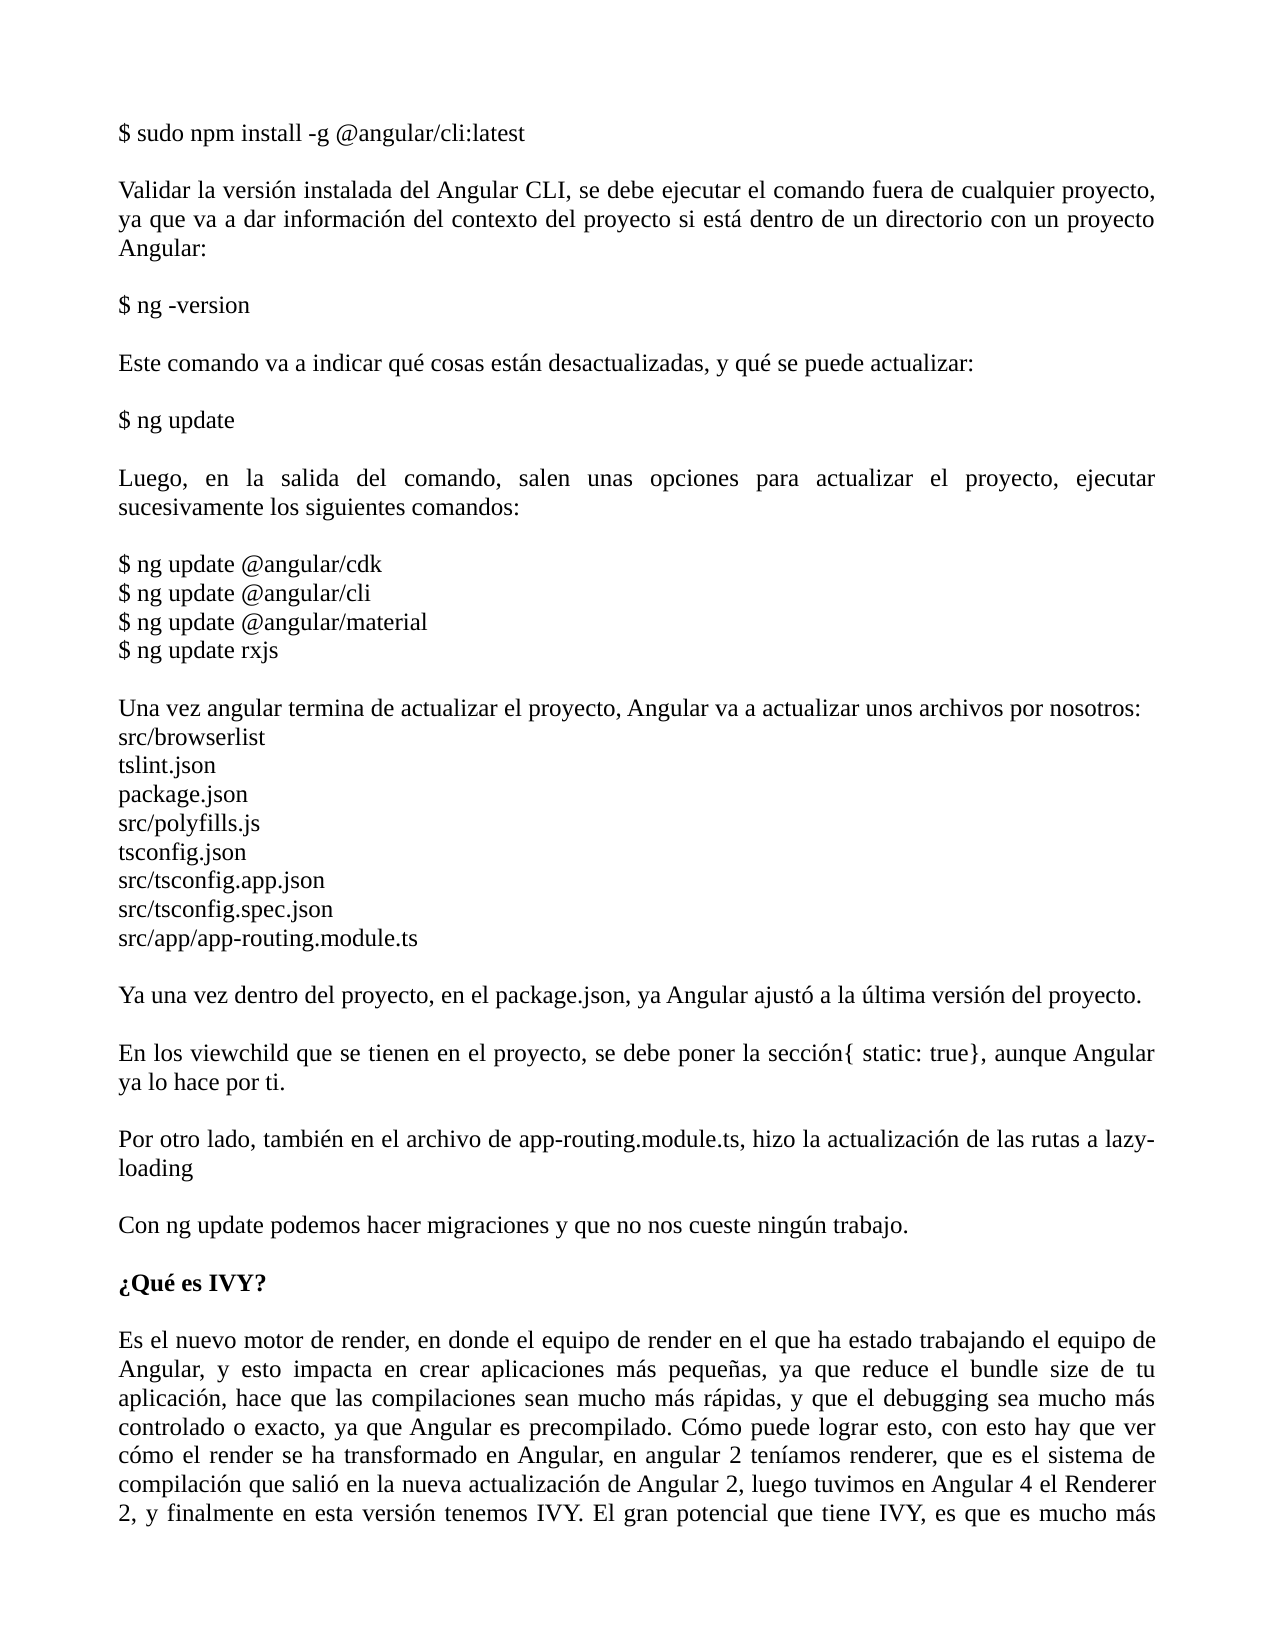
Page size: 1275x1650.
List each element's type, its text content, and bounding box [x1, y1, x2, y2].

text En los viewchild que se tienen en el proyecto, se debe poner la sección{ static: true}, aunque Angular ya lo hace por ti. [118, 1038, 1157, 1096]
text src/tsconfig.spec.json [118, 894, 1157, 923]
text src/browserlist [118, 722, 1157, 751]
text src/tsconfig.app.json [118, 866, 1157, 894]
text $ ng update [118, 406, 1157, 434]
text Validar la versión instalada del Angular CLI, se debe ejecutar el comando fuera de cualquier proyecto, ya que va a dar información del contexto del proyecto si está dentro de un directorio con un proyecto Angular: [118, 176, 1157, 262]
text $ ng update rxjs [118, 636, 1157, 664]
text $ ng update @angular/material [118, 607, 1157, 636]
text ¿Qué es IVY? [118, 1268, 1157, 1297]
text Una vez angular termina de actualizar el proyecto, Angular va a actualizar unos archivos por nosotros: [118, 693, 1157, 722]
text Luego, en la salida del comando, salen unas opciones para actualizar el proyecto, ejecutar sucesivamente los siguientes comandos: [118, 463, 1157, 521]
text $ ng update @angular/cdk [118, 549, 1157, 578]
text Es el nuevo motor de render, en donde el equipo de render en el que ha estado trabajando el equipo de Angular, y esto impacta en crear aplicaciones más pequeñas, ya que reduce el bundle size de tu aplicación, hace que las compilaciones sean mucho más rápidas, y que el debugging sea mucho más controlado o exacto, ya que Angular es precompilado. Cómo puede lograr esto, con esto hay que ver cómo el render se ha transformado en Angular, en angular 2 teníamos renderer, que es el sistema de compilación que salió en la nueva actualización de Angular 2, luego tuvimos en Angular 4 el Renderer 2, y finalmente en esta versión tenemos IVY. El gran potencial que tiene IVY, es que es mucho más [118, 1326, 1157, 1527]
text src/app/app-routing.module.ts [118, 923, 1157, 952]
text Ya una vez dentro del proyecto, en el package.json, ya Angular ajustó a la última versión del proyecto. [118, 981, 1157, 1009]
text Por otro lado, también en el archivo de app-routing.module.ts, hizo la actualización de las rutas a lazy-loading [118, 1124, 1157, 1182]
text Este comando va a indicar qué cosas están desactualizadas, y qué se puede actualizar: [118, 348, 1157, 377]
text tslint.json [118, 751, 1157, 779]
text $ sudo npm install -g @angular/cli:latest [118, 118, 1157, 147]
text Con ng update podemos hacer migraciones y que no nos cueste ningún trabajo. [118, 1211, 1157, 1239]
text $ ng -version [118, 291, 1157, 319]
text src/polyfills.js [118, 808, 1157, 837]
text tsconfig.json [118, 837, 1157, 866]
text package.json [118, 779, 1157, 808]
text $ ng update @angular/cli [118, 578, 1157, 607]
